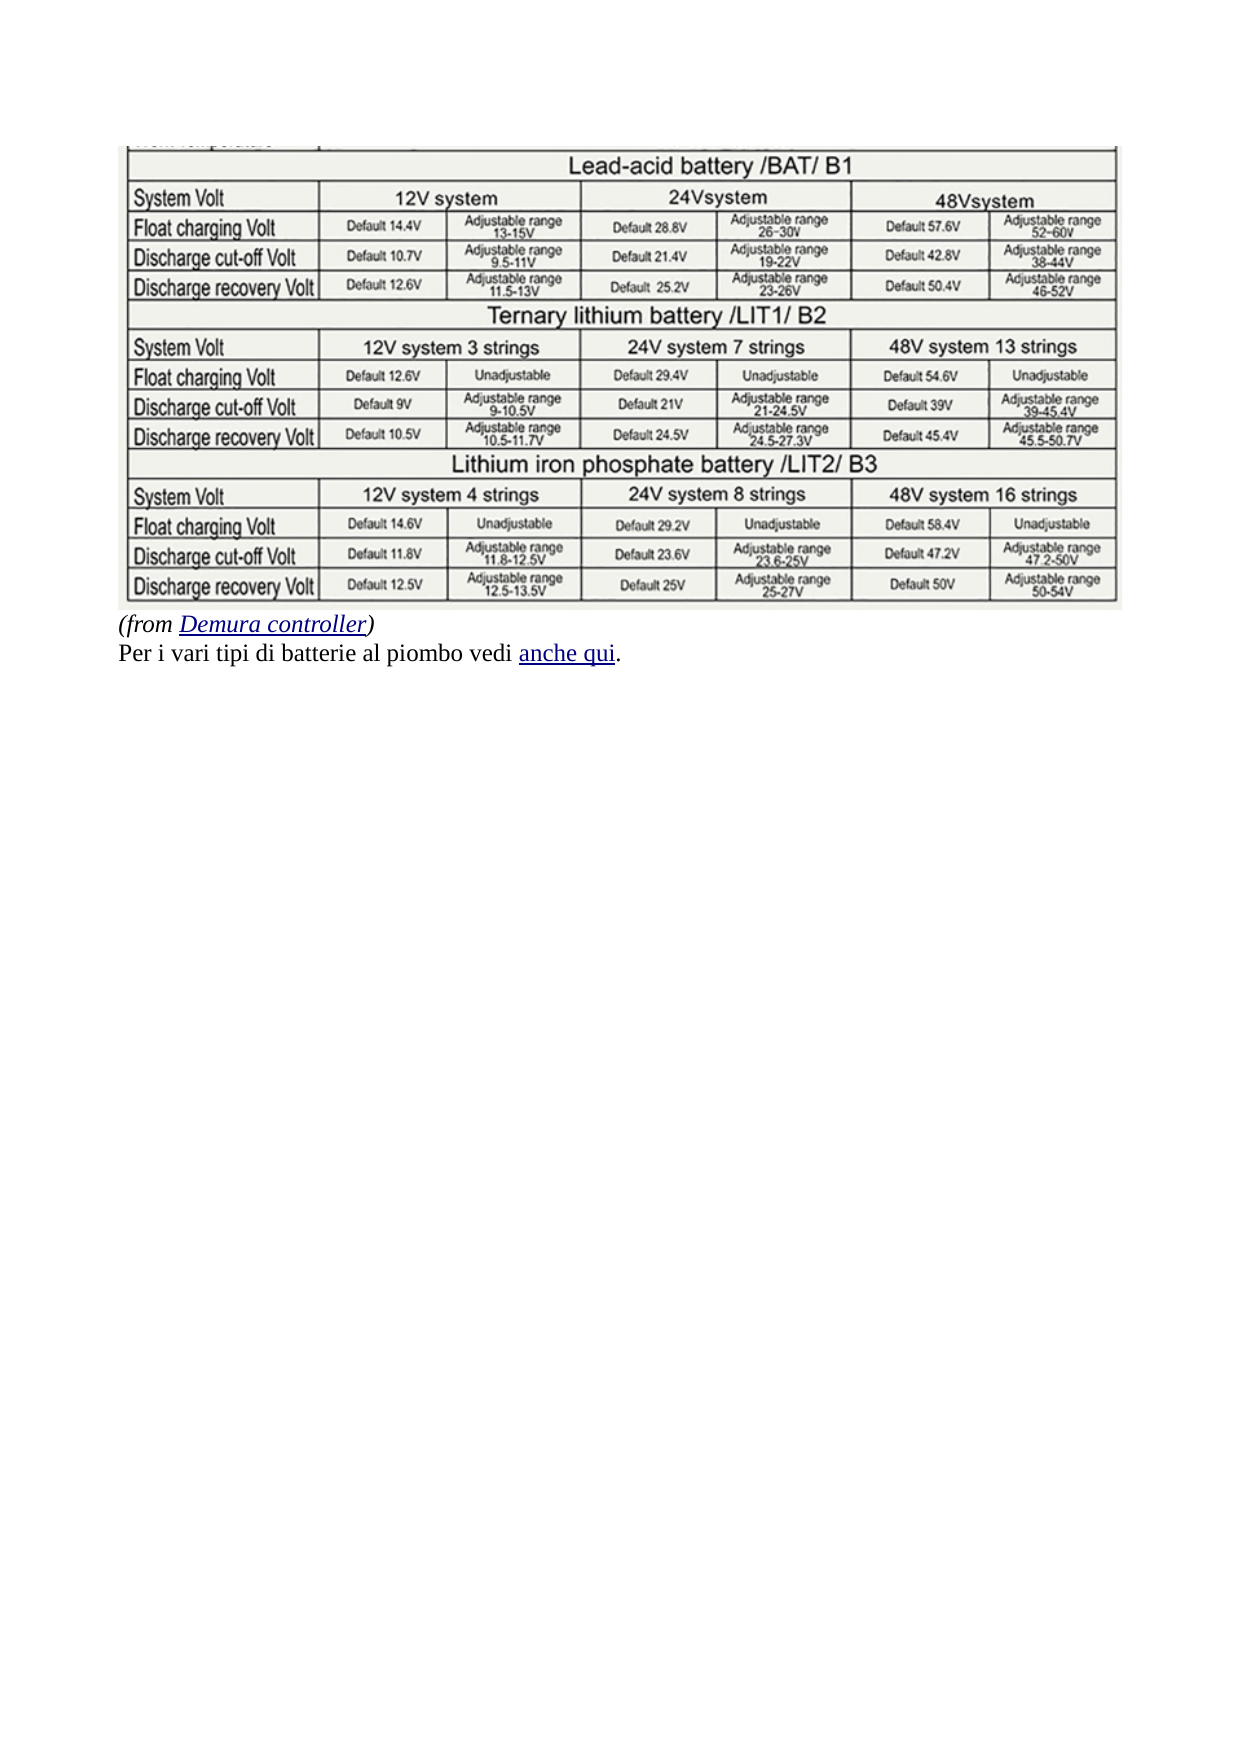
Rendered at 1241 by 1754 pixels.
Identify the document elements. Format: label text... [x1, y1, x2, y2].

picture [118, 146, 1123, 610]
text Per i vari tipi di batterie al piombo vedi anche qui. [118, 638, 1122, 667]
text (from Demura controller) [118, 610, 1122, 638]
